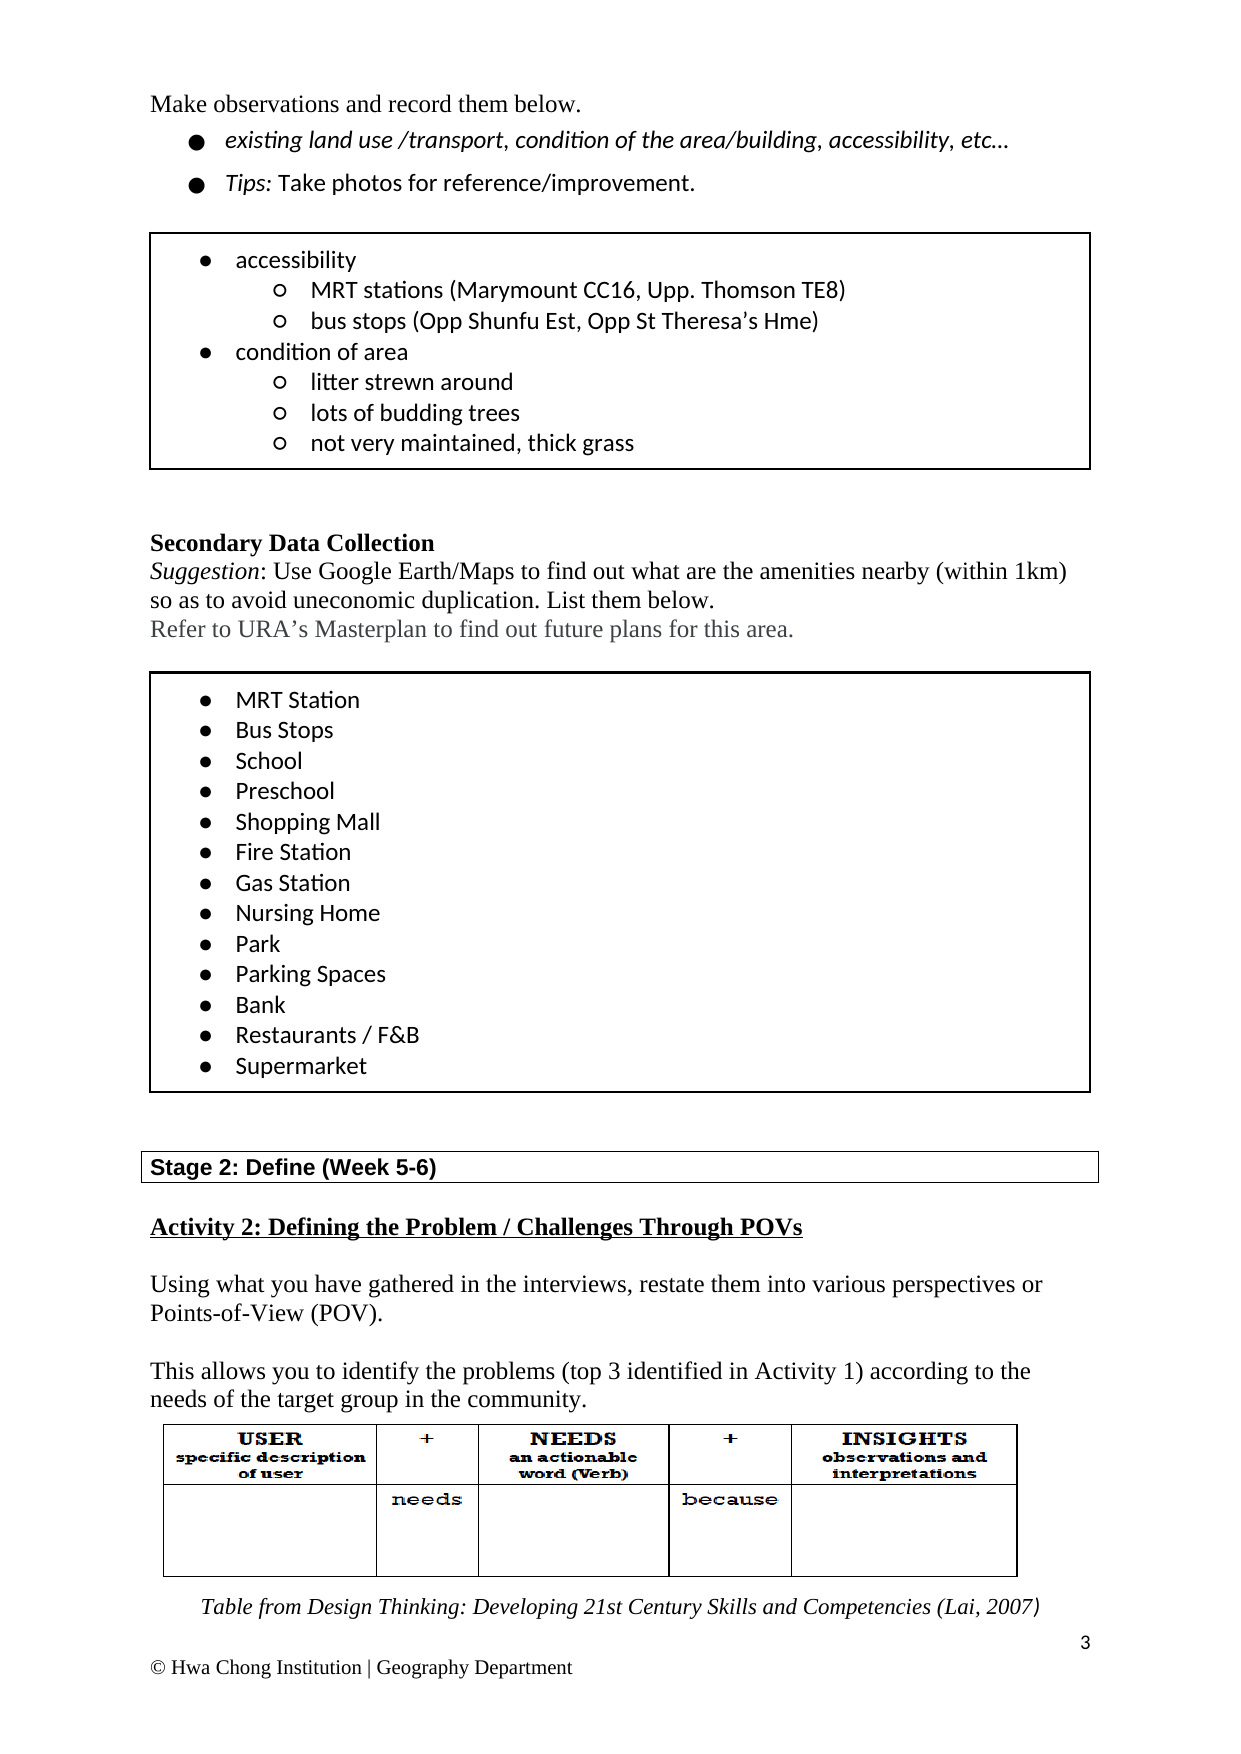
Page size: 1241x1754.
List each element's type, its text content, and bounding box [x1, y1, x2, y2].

list Tips: Take photos for reference/improvement. [187, 160, 1090, 203]
text Table from Design Thinking: Developing 21st Century Skills and Competencies (Lai, 2007) [150, 1592, 1090, 1620]
text Suggestion: Use Google Earth/Maps to find out what are the amenities nearby (within 1km) so as to avoid uneconomic duplication. List them below. [150, 556, 1090, 614]
text Activity 2: Defining the Problem / Challenges Through POVs [150, 1212, 1090, 1241]
picture [150, 1413, 1033, 1593]
table_header accessibility MRT stations (Marymount CC16, Upp. Thomson TE8) bus stops (Opp Shunfu Est, Opp St Theresa’s Hme) condition of area litter strewn around lots of budding trees not very maintained, thick grass [151, 234, 1089, 468]
table_header MRT Station Bus Stops School Preschool Shopping Mall Fire Station Gas Station Nursing Home Park Parking Spaces Bank Restaurants / F&B Supermarket [151, 674, 1089, 1091]
text Make observations and record them below. [150, 89, 1090, 117]
text Stage 2: Define (Week 5-6) [142, 1152, 1098, 1182]
text Refer to URA’s Masterplan to find out future plans for this area. [150, 614, 1090, 643]
text This allows you to identify the problems (top 3 identified in Activity 1) according to the needs of the target group in the community. [150, 1356, 1090, 1413]
list existing land use /transport, condition of the area/building, accessibility, etc… [187, 117, 1090, 160]
text Using what you have gathered in the interviews, restate them into various perspectives or Points-of-View (POV). [150, 1269, 1090, 1327]
text Secondary Data Collection [150, 528, 1090, 556]
